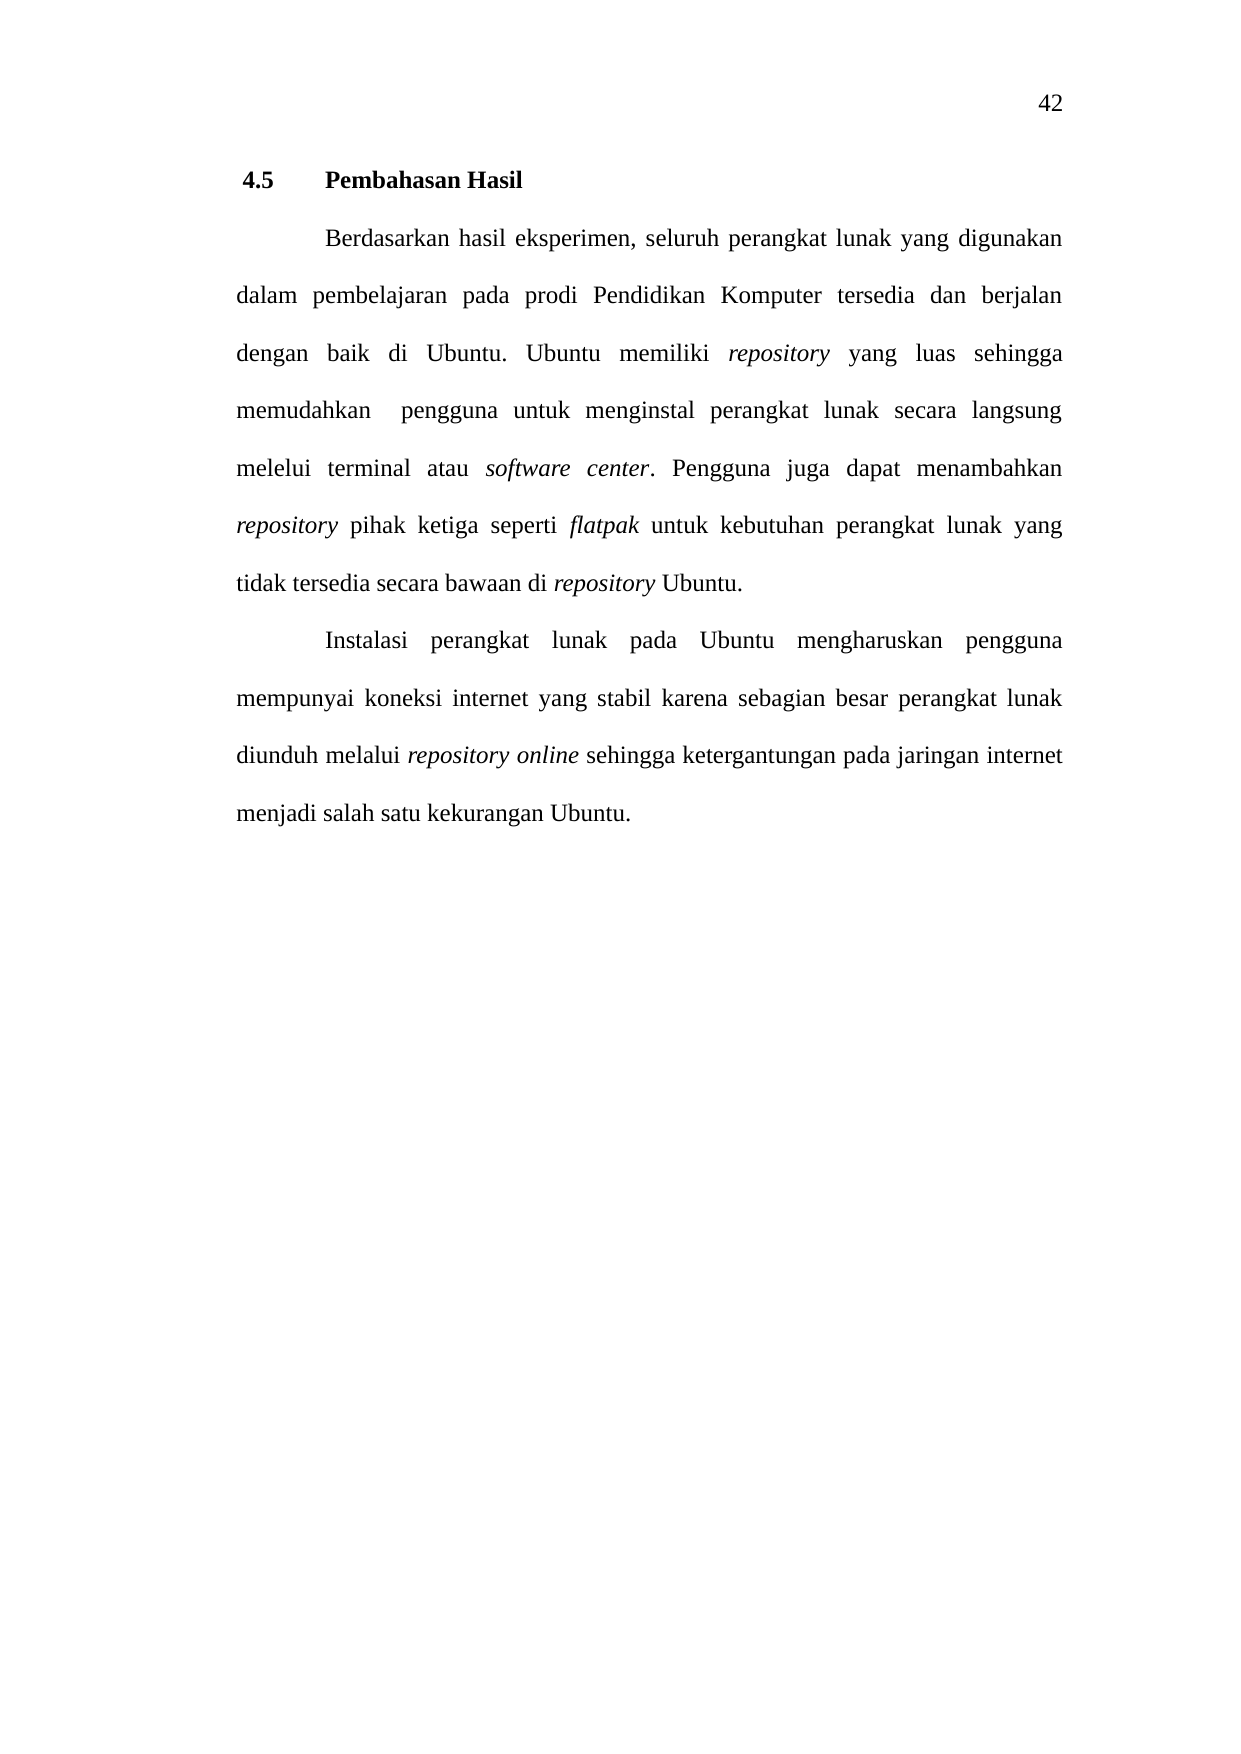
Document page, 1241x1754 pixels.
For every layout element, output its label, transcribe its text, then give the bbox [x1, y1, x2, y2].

subtitle Pembahasan Hasil [236, 165, 1063, 194]
text Instalasi perangkat lunak pada Ubuntu mengharuskan pengguna mempunyai koneksi internet yang stabil karena sebagian besar perangkat lunak diunduh melalui repository online sehingga ketergantungan pada jaringan internet menjadi salah satu kekurangan Ubuntu. [236, 625, 1063, 827]
text Berdasarkan hasil eksperimen, seluruh perangkat lunak yang digunakan dalam pembelajaran pada prodi Pendidikan Komputer tersedia dan berjalan dengan baik di Ubuntu. Ubuntu memiliki repository yang luas sehingga memudahkan pengguna untuk menginstal perangkat lunak secara langsung melelui terminal atau software center. Pengguna juga dapat menambahkan repository pihak ketiga seperti flatpak untuk kebutuhan perangkat lunak yang tidak tersedia secara bawaan di repository Ubuntu. [236, 223, 1063, 597]
